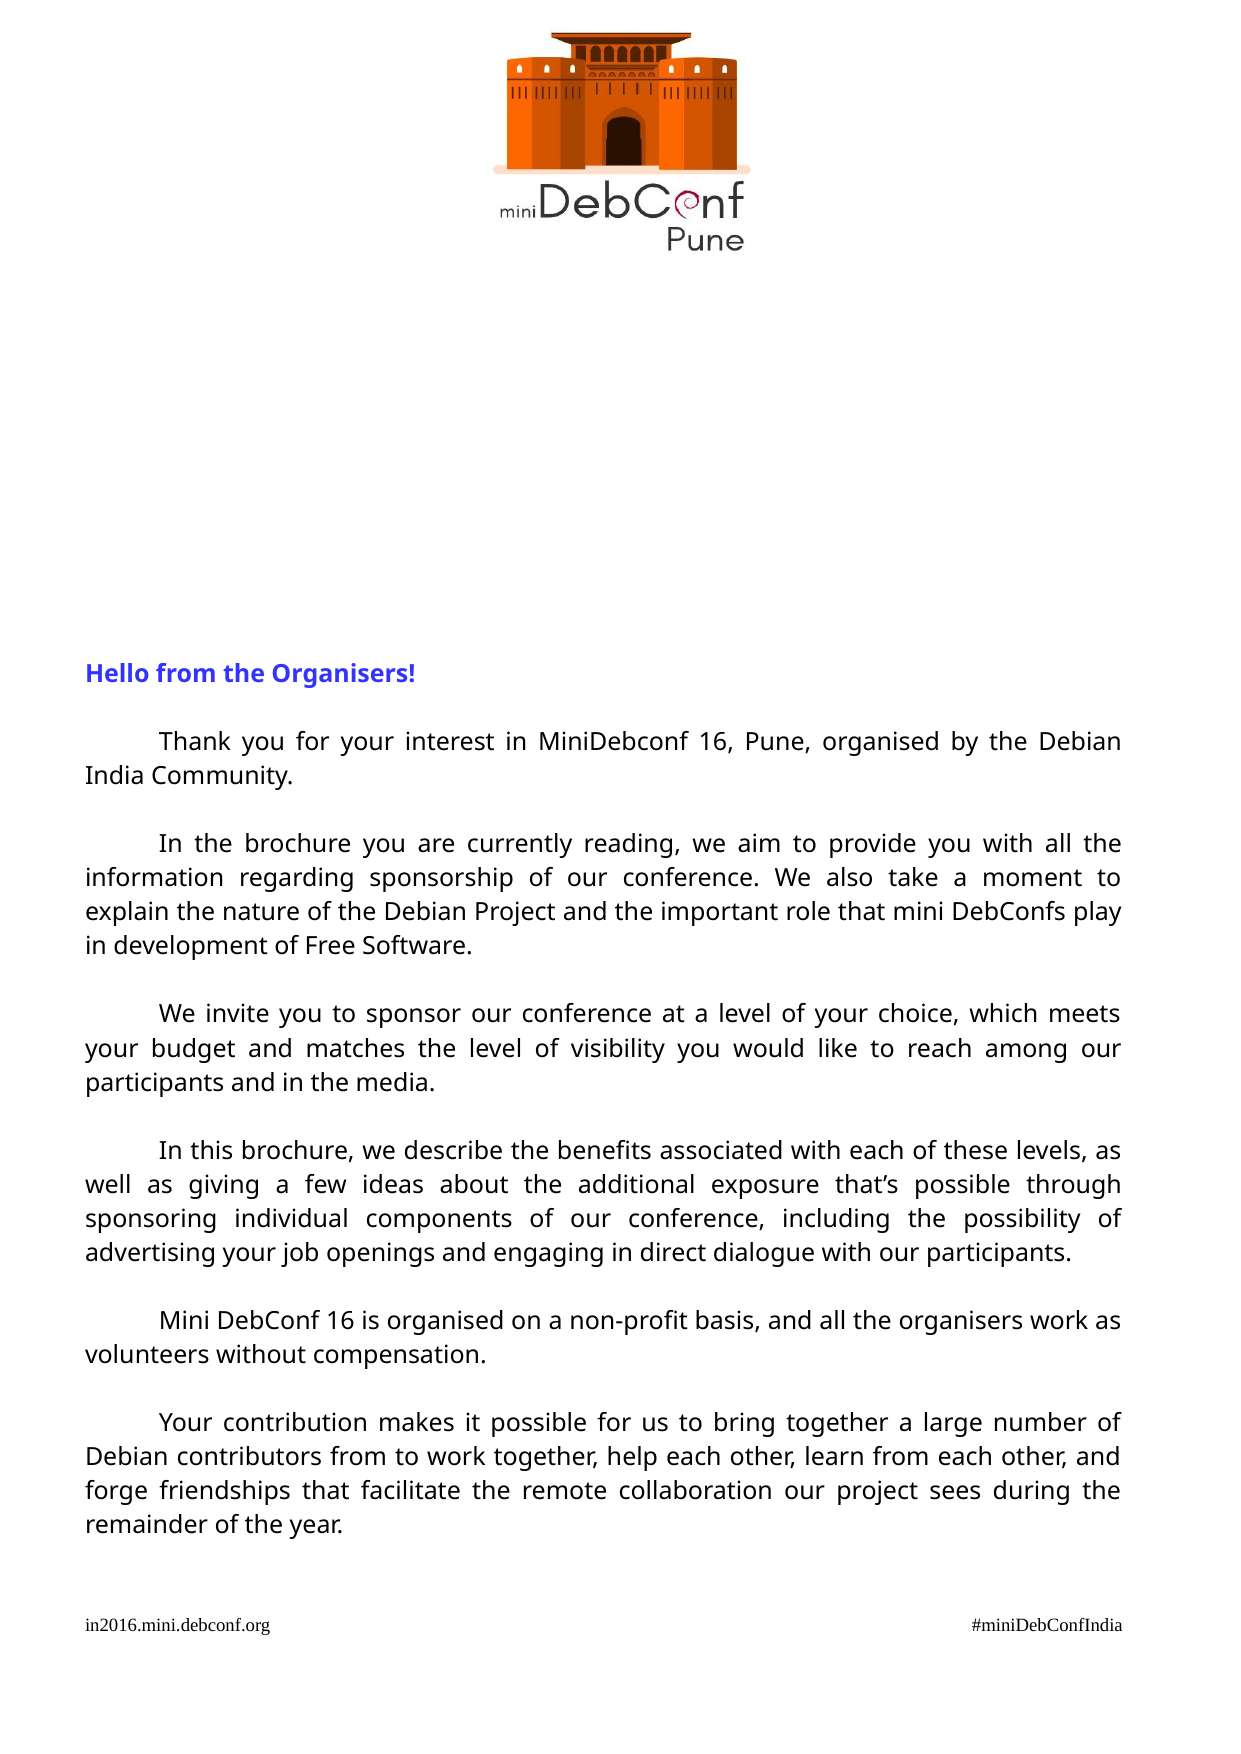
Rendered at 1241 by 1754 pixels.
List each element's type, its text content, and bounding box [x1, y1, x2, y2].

text We invite you to sponsor our conference at a level of your choice, which meets your budget and matches the level of visibility you would like to reach among our participants and in the media. [85, 996, 1123, 1098]
text Thank you for your interest in MiniDebconf 16, Pune, organised by the Debian India Community. [85, 723, 1123, 792]
text Mini DebConf 16 is organised on a non-profit basis, and all the organisers work as volunteers without compensation. [85, 1303, 1123, 1371]
text In the brochure you are currently reading, we aim to provide you with all the information regarding sponsorship of our conference. We also take a moment to explain the nature of the Debian Project and the important role that mini DebConfs play in development of Free Software. [85, 826, 1123, 962]
text Your contribution makes it possible for us to bring together a large number of Debian contributors from to work together, help each other, learn from each other, and forge friendships that facilitate the remote collaboration our project sees during the remainder of the year. [85, 1405, 1123, 1541]
text Hello from the Organisers! [85, 656, 1123, 689]
text In this brochure, we describe the benefits associated with each of these levels, as well as giving a few ideas about the additional exposure that’s possible through sponsoring individual components of our conference, including the possibility of advertising your job openings and engaging in direct dialogue with our participants. [85, 1132, 1123, 1269]
picture [474, 0, 798, 298]
